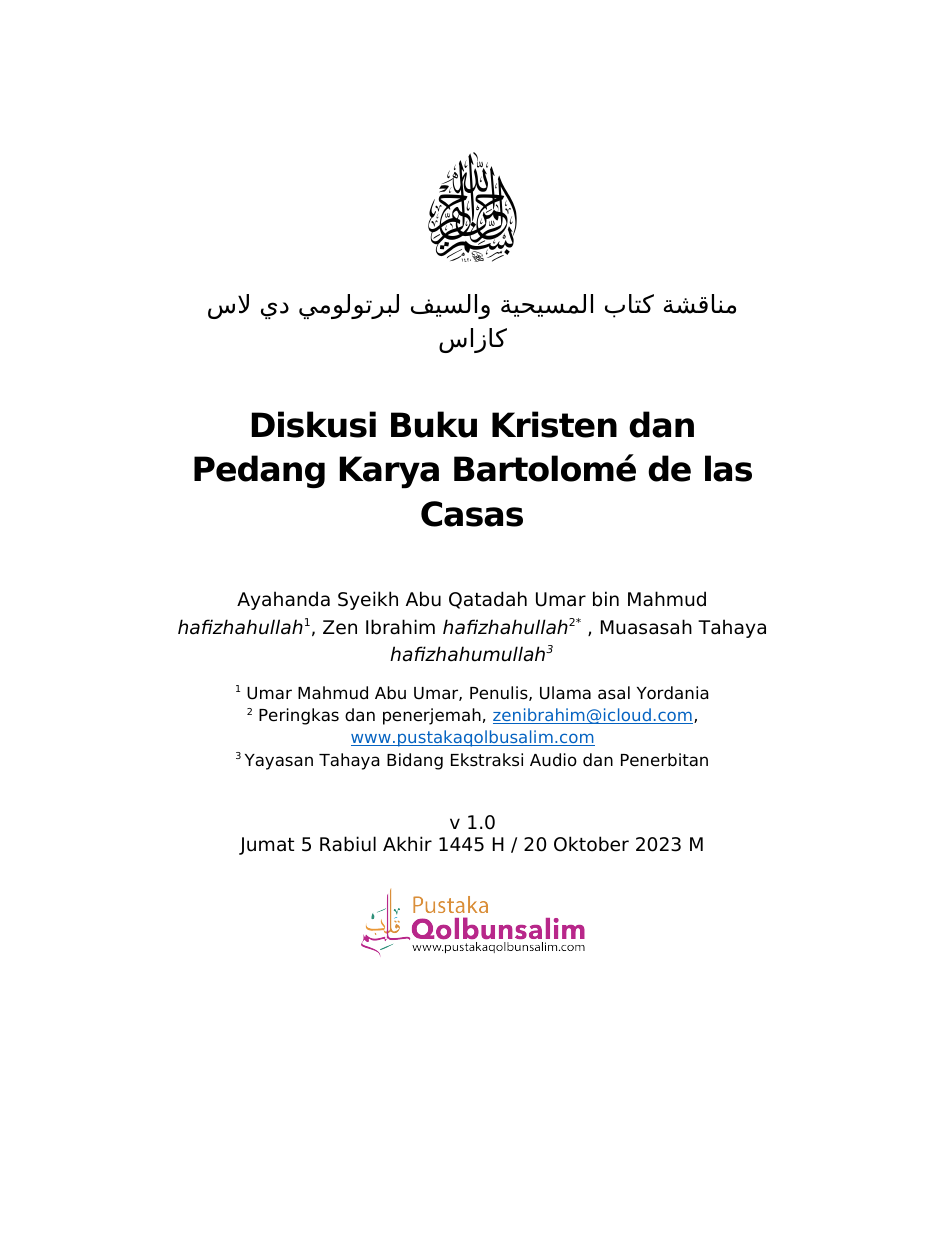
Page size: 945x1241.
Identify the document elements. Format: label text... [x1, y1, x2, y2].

title Diskusi Buku Kristen dan Pedang Karya Bartolomé de las Casas [177, 406, 768, 534]
text 1 Umar Mahmud Abu Umar, Penulis, Ulama asal Yordania [177, 684, 768, 703]
text 3 Yayasan Tahaya Bidang Ekstraksi Audio dan Penerbitan [177, 750, 768, 770]
picture [428, 152, 517, 262]
text Ayahanda Syeikh Abu Qatadah Umar bin Mahmud hafizhahullah1, Zen Ibrahim hafizhahullah2* , Muasasah Tahaya hafizhahumullah3 [177, 589, 768, 666]
text مناقشة كتاب المسيحية والسيف لبرتولومي دي لاس كازاس [177, 150, 768, 353]
text Jumat 5 Rabiul Akhir 1445 H / 20 Oktober 2023 M [177, 834, 768, 856]
text 2 Peringkas dan penerjemah, zenibrahim@icloud.com, www.pustakaqolbusalim.com [177, 706, 768, 748]
picture [352, 885, 599, 959]
text v 1.0 [177, 812, 768, 834]
